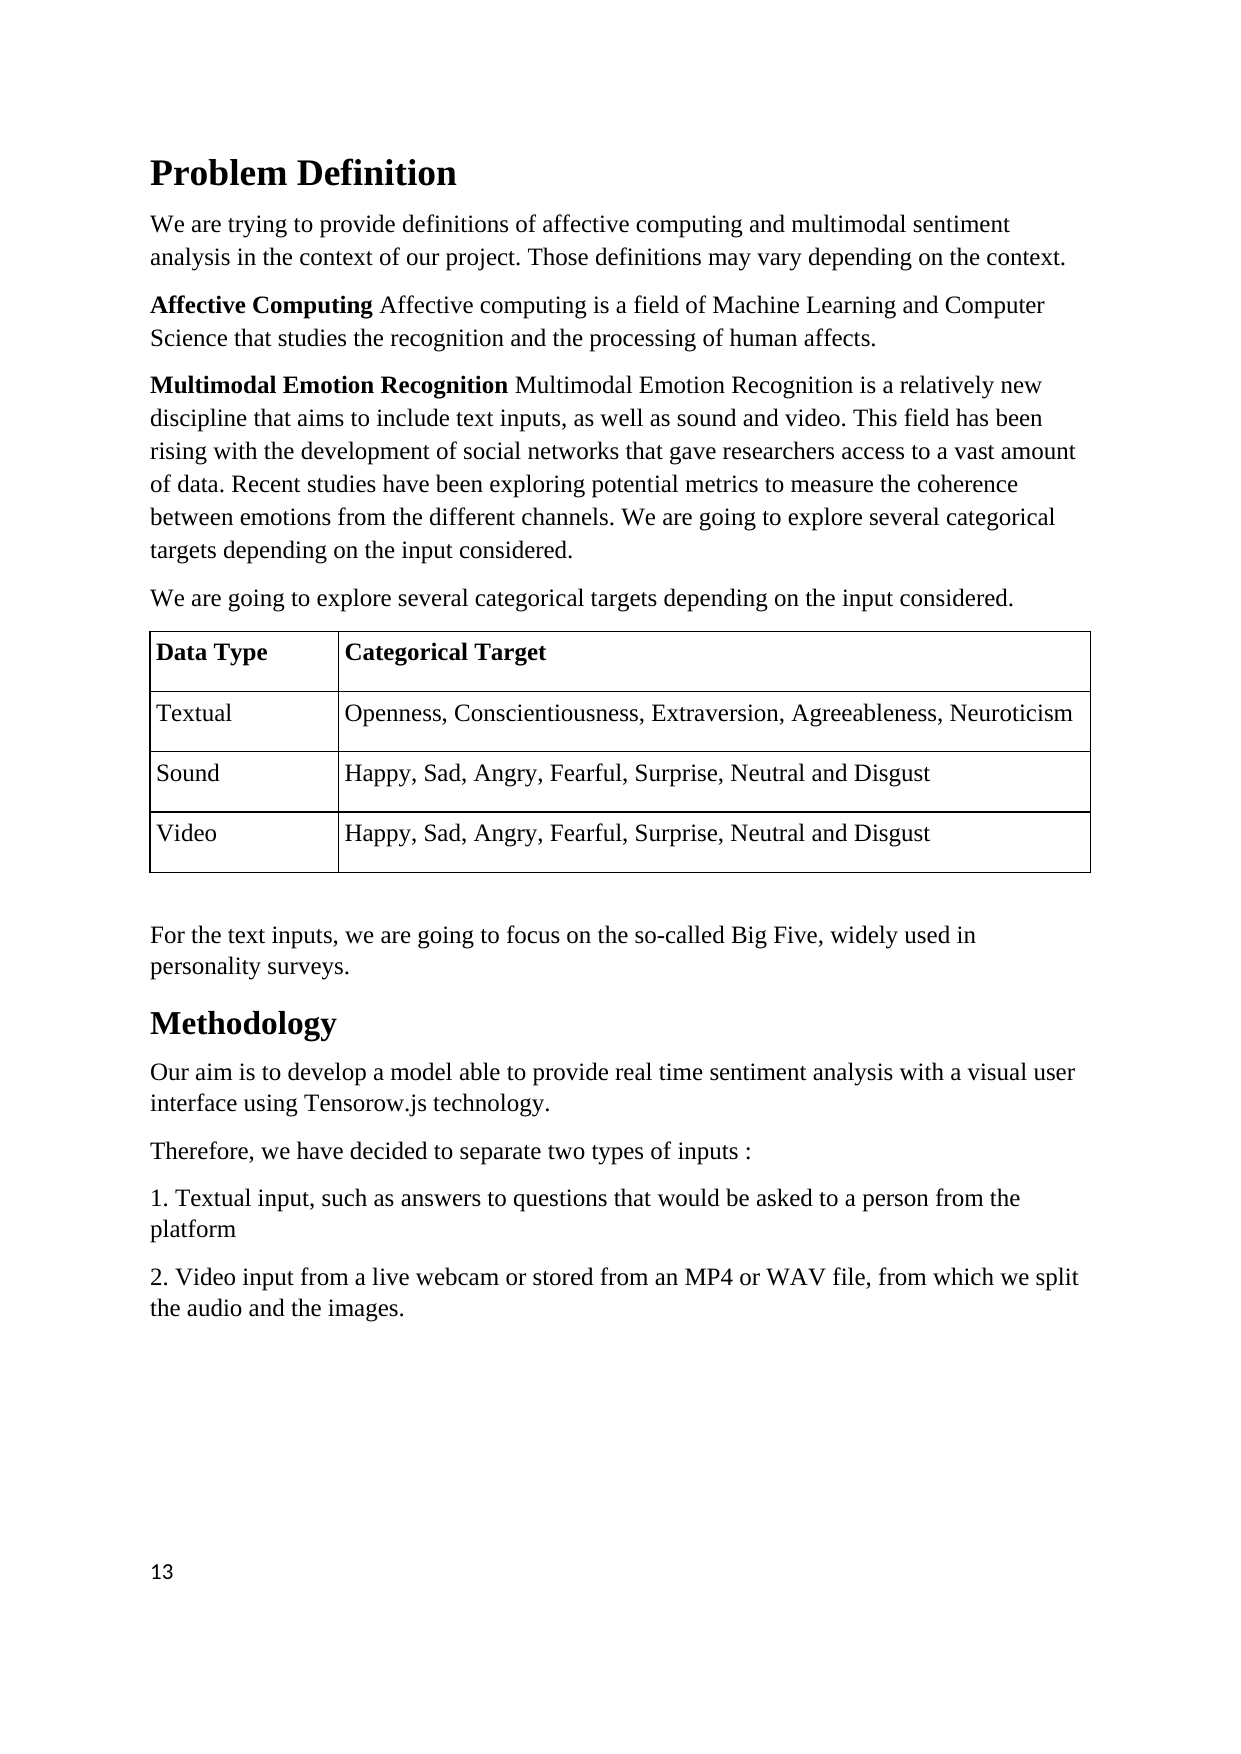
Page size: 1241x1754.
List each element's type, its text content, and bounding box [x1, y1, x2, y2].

table_header Data Type [151, 632, 338, 691]
text Affective Computing Affective computing is a field of Machine Learning and Computer Science that studies the recognition and the processing of human affects. [150, 290, 1090, 351]
table_cell Happy, Sad, Angry, Fearful, Surprise, Neutral and Disgust [339, 813, 1090, 872]
text We are trying to provide definitions of affective computing and multimodal sentiment analysis in the context of our project. Those definitions may vary depending on the context. [150, 209, 1090, 271]
subtitle Problem Definition [150, 150, 1090, 193]
table_header Categorical Target [339, 632, 1090, 691]
table_cell Video [151, 813, 338, 872]
text Therefore, we have decided to separate two types of inputs : [150, 1136, 1090, 1164]
subtitle Methodology [150, 1003, 1090, 1042]
table_cell Textual [151, 692, 338, 751]
text 1. Textual input, such as answers to questions that would be asked to a person from the platform [150, 1183, 1090, 1243]
table_cell Happy, Sad, Angry, Fearful, Surprise, Neutral and Disgust [339, 752, 1090, 811]
table_cell Sound [151, 752, 338, 811]
text Multimodal Emotion Recognition Multimodal Emotion Recognition is a relatively new discipline that aims to include text inputs, as well as sound and video. This field has been rising with the development of social networks that gave researchers access to a vast amount of data. Recent studies have been exploring potential metrics to measure the coherence between emotions from the different channels. We are going to explore several categorical targets depending on the input considered. [150, 370, 1090, 564]
text We are going to explore several categorical targets depending on the input considered. [150, 583, 1090, 612]
table_cell Openness, Conscientiousness, Extraversion, Agreeableness, Neuroticism [339, 692, 1090, 751]
text Our aim is to develop a model able to provide real time sentiment analysis with a visual user interface using Tensorow.js technology. [150, 1057, 1090, 1117]
text 2. Video input from a live webcam or stored from an MP4 or WAV file, from which we split the audio and the images. [150, 1262, 1090, 1322]
text For the text inputs, we are going to focus on the so-called Big Five, widely used in personality surveys. [150, 920, 1090, 980]
